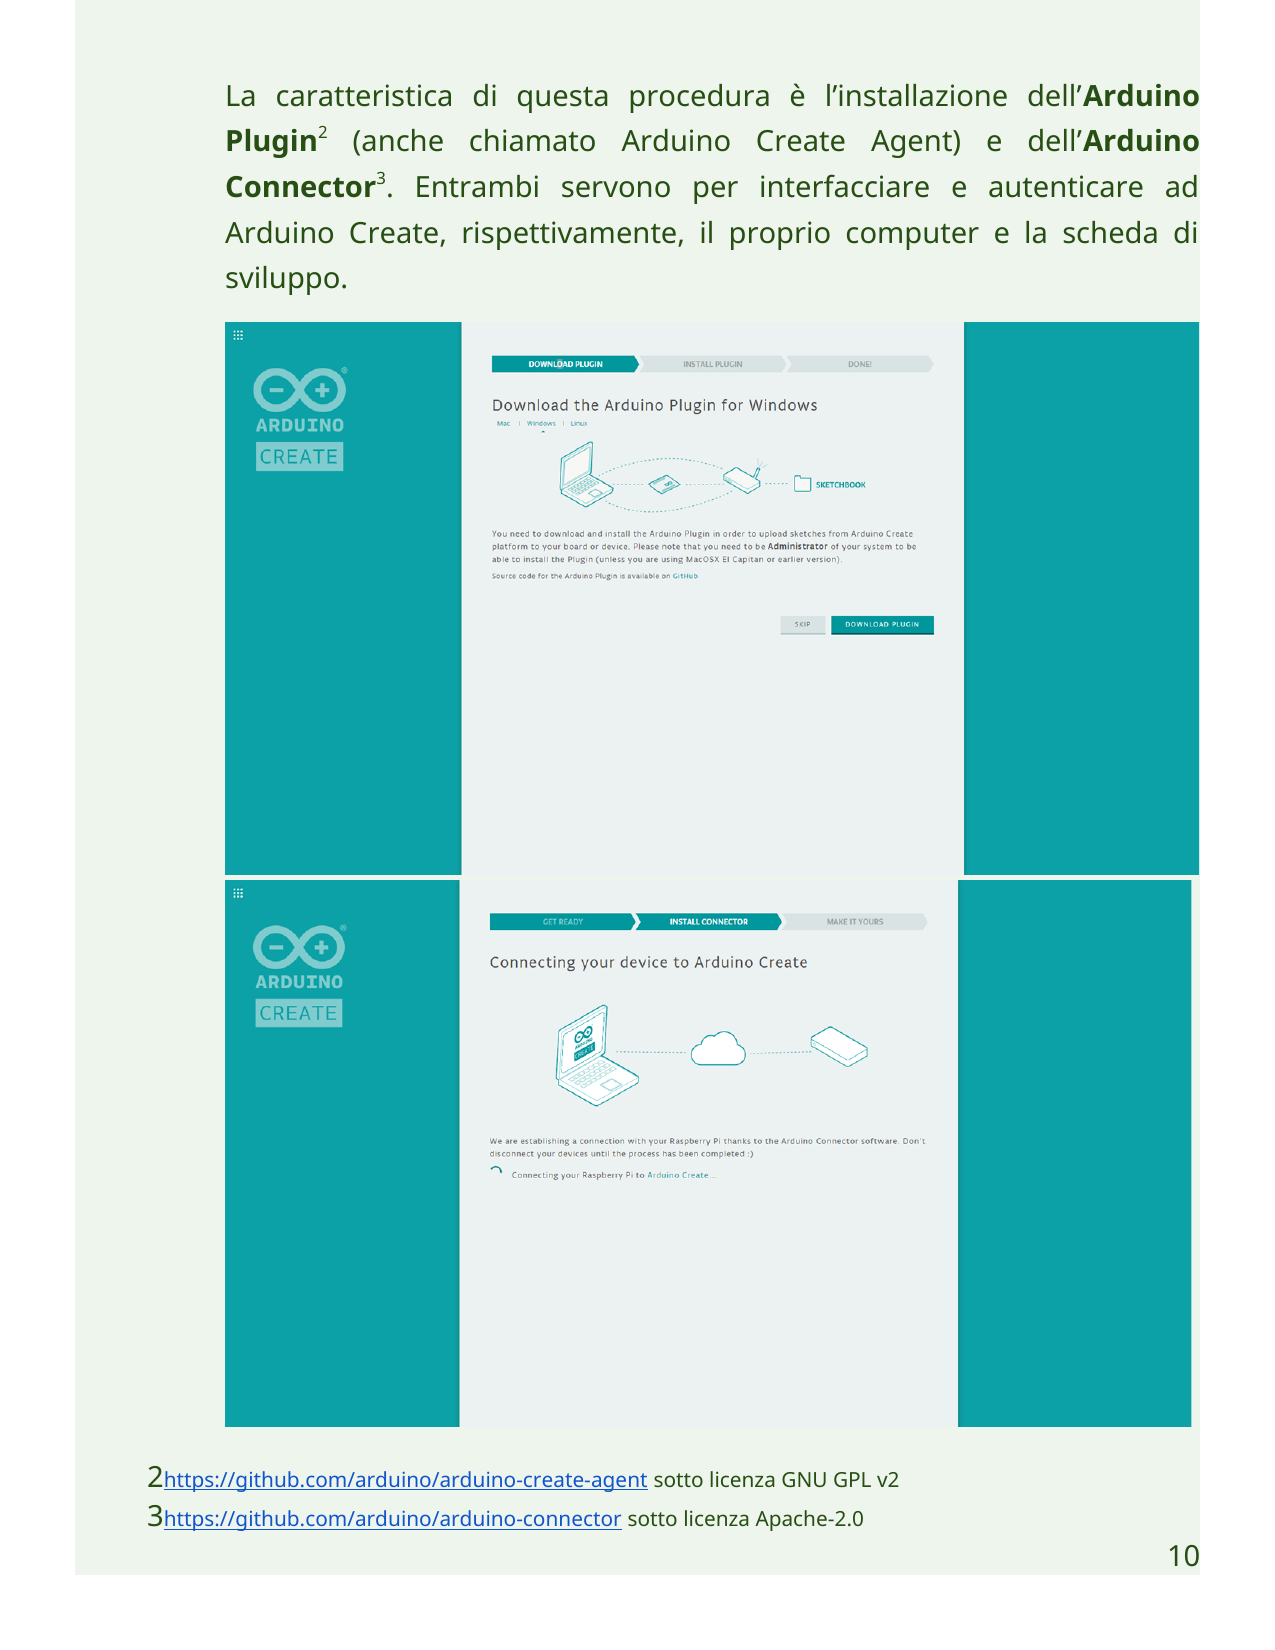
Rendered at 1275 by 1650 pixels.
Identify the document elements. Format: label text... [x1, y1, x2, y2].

text La caratteristica di questa procedura è l’installazione dell’Arduino Plugin (anche chiamato Arduino Create Agent) e dell’Arduino Connector. Entrambi servono per interfacciare e autenticare ad Arduino Create, rispettivamente, il proprio computer e la scheda di sviluppo. [225, 75, 1200, 297]
text https://github.com/arduino/arduino-connector sotto licenza Apache-2.0 [147, 1496, 1200, 1535]
picture [225, 880, 1192, 1427]
text https://github.com/arduino/arduino-create-agent sotto licenza GNU GPL v2 [147, 1456, 1200, 1496]
picture [225, 322, 1200, 875]
